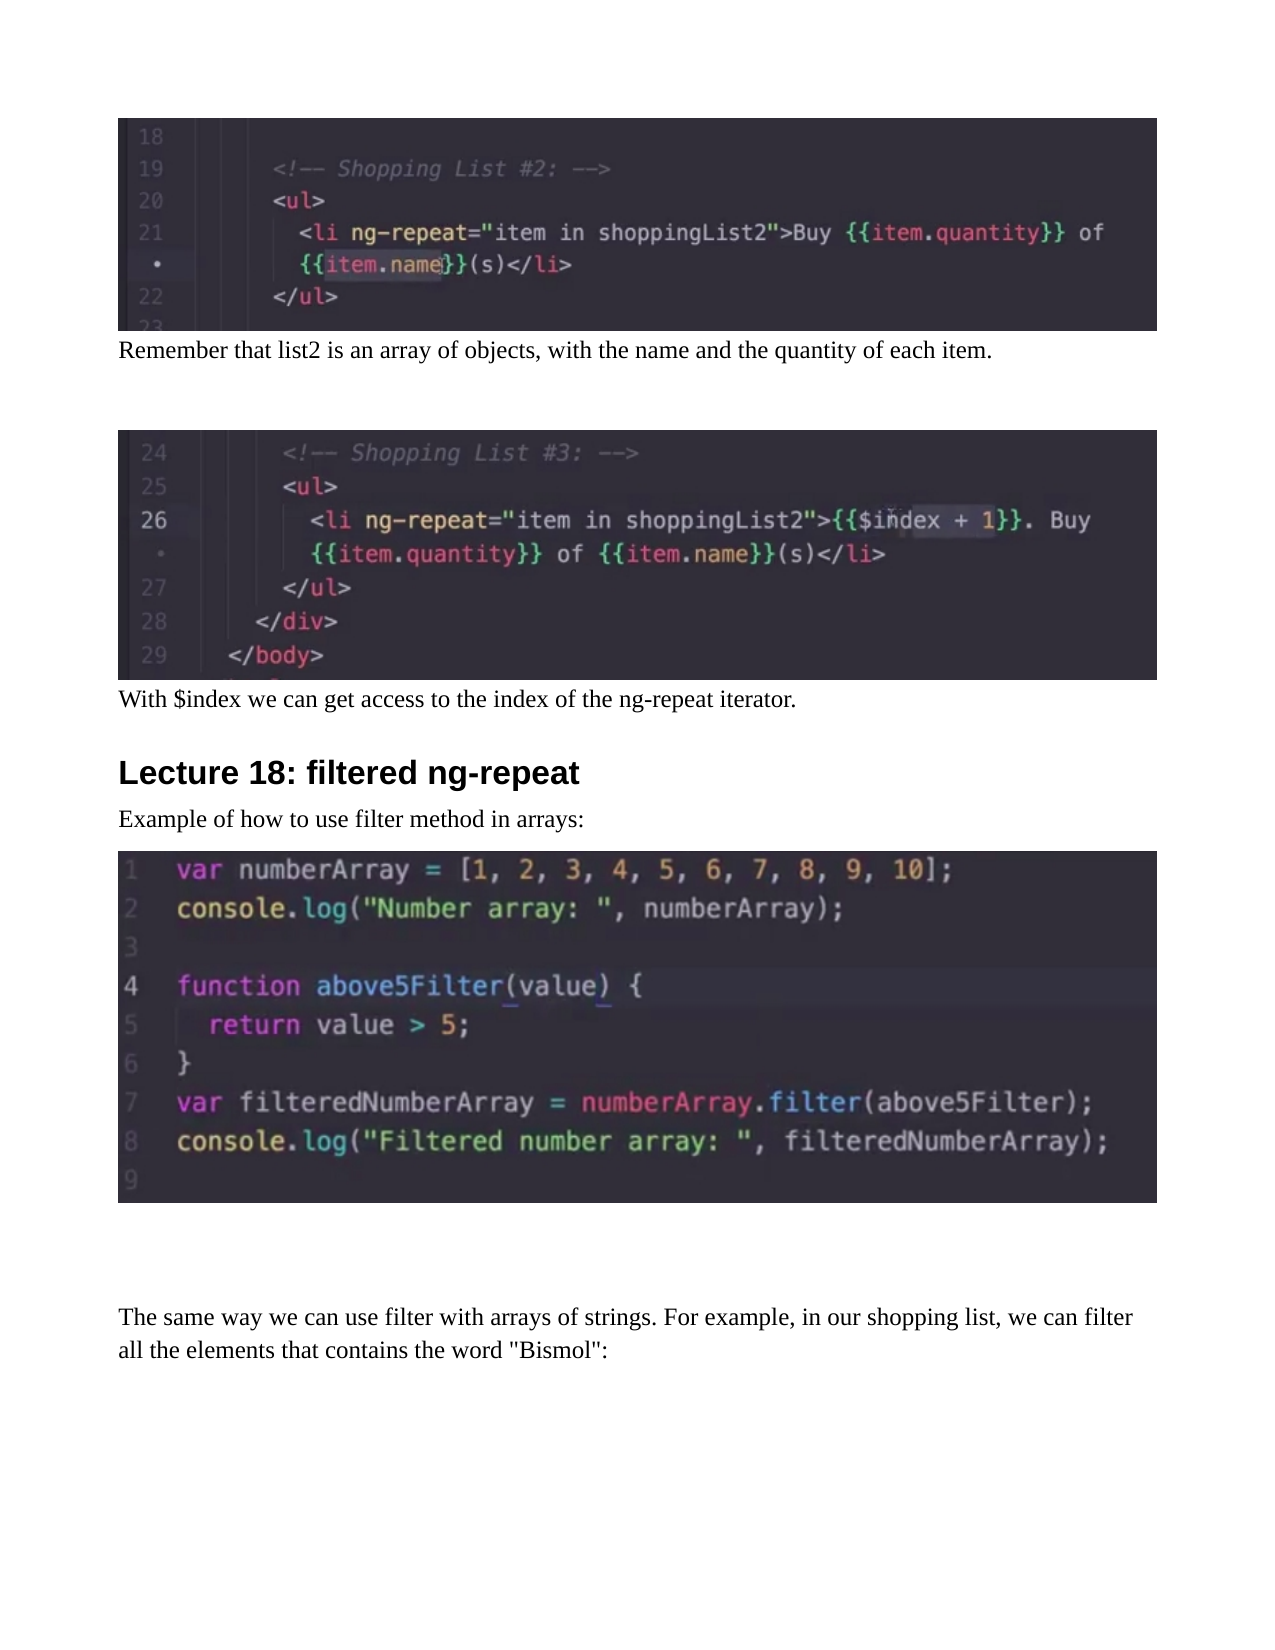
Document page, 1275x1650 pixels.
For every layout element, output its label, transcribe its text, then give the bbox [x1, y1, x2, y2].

text Example of how to use filter method in arrays: [118, 804, 1157, 832]
text With $index we can get access to the index of the ng-repeat iterator. [118, 680, 1157, 713]
picture [118, 851, 1157, 1203]
text Remember that list2 is an array of objects, with the name and the quantity of each item. [118, 331, 1157, 363]
text The same way we can use filter with arrays of strings. For example, in our shopping list, we can filter all the elements that contains the word "Bismol": [118, 1302, 1157, 1364]
picture [118, 118, 1157, 331]
picture [118, 430, 1157, 680]
subtitle Lecture 18: filtered ng-repeat [118, 753, 1157, 791]
